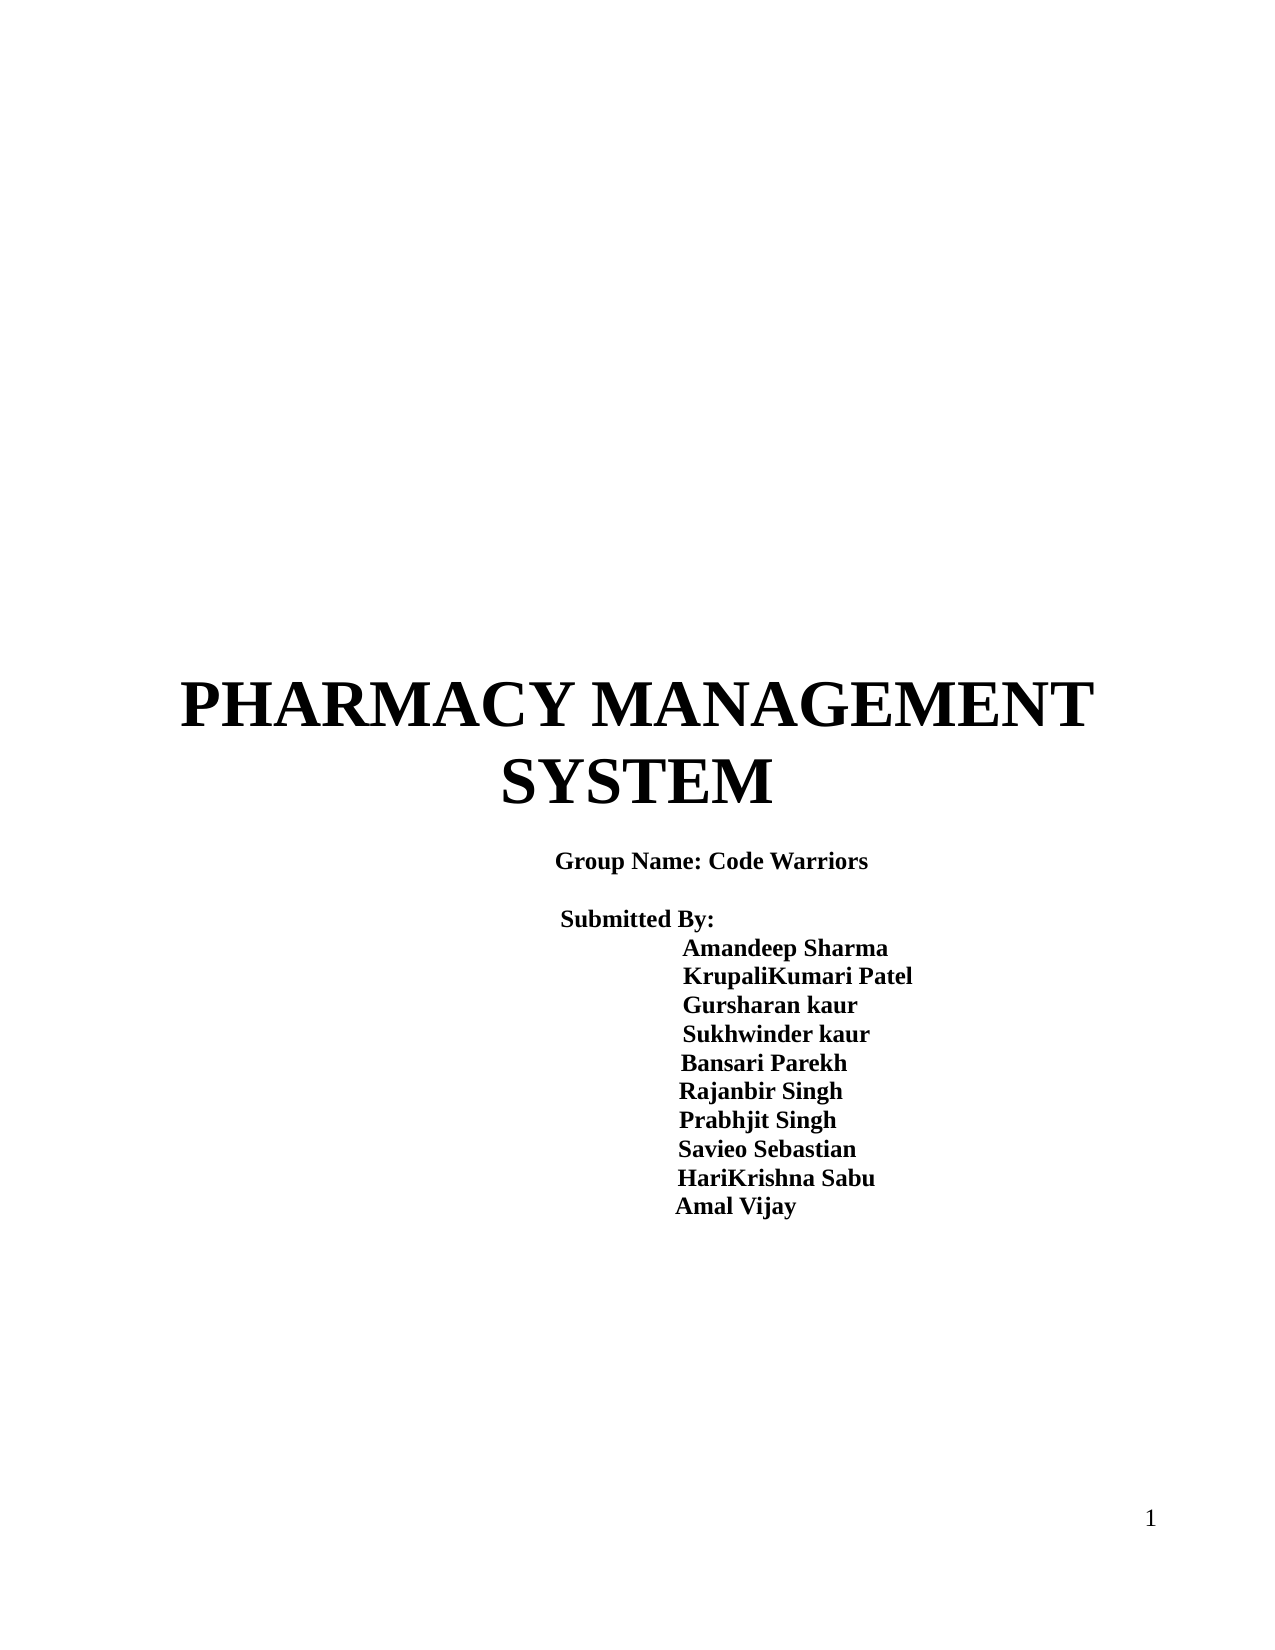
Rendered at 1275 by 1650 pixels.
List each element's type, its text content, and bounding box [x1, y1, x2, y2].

text PHARMACY MANAGEMENT SYSTEM [118, 664, 1157, 818]
text Savieo Sebastian [118, 1134, 1157, 1163]
text Group Name: Code Warriors [118, 846, 1157, 875]
text Rajanbir Singh [118, 1076, 1157, 1105]
text HariKrishna Sabu [118, 1163, 1157, 1191]
text Amandeep Sharma [118, 933, 1157, 961]
text Sukhwinder kaur [118, 1019, 1157, 1048]
text Bansari Parekh [118, 1048, 1157, 1076]
text Submitted By: [118, 904, 1157, 933]
text KrupaliKumari Patel [118, 961, 1157, 990]
text Amal Vijay [118, 1191, 1157, 1220]
text Prabhjit Singh [118, 1105, 1157, 1134]
text Gursharan kaur [118, 990, 1157, 1019]
